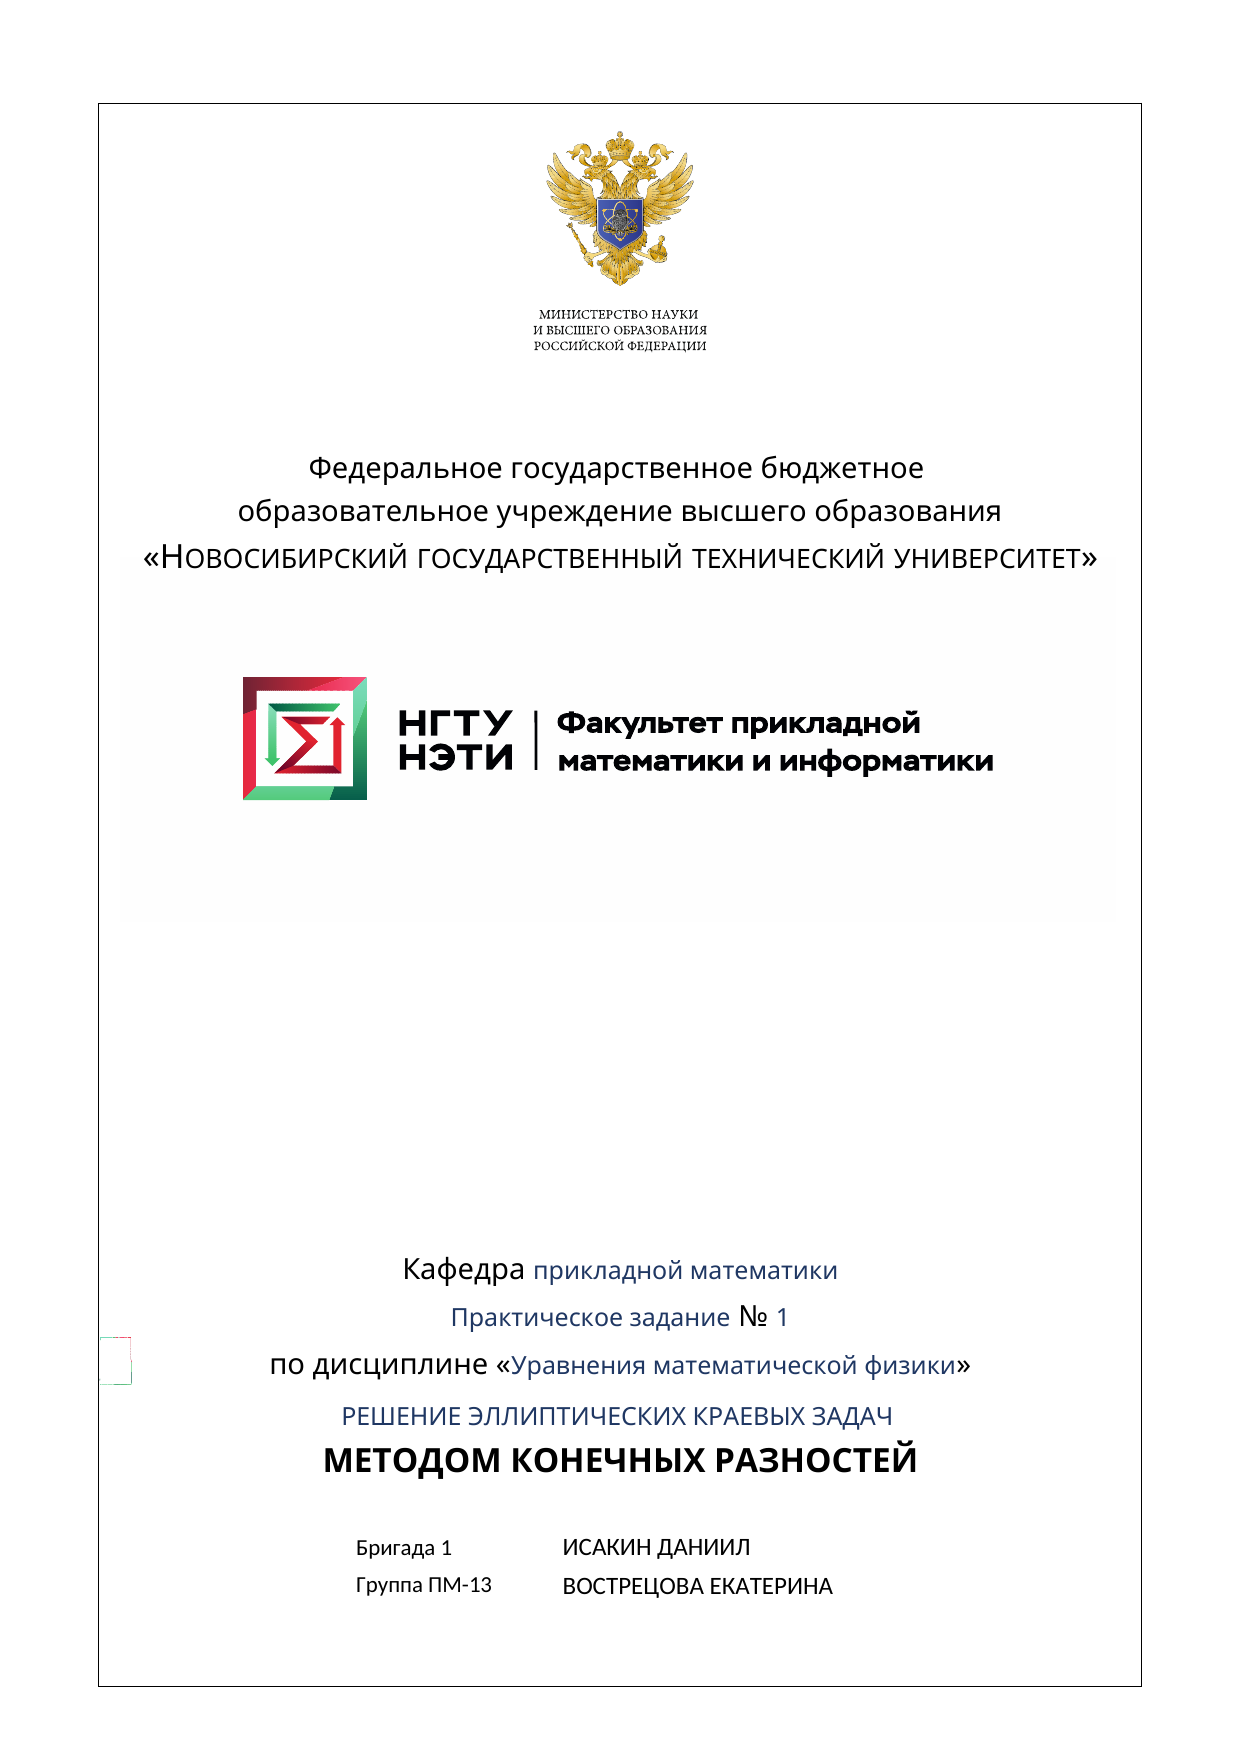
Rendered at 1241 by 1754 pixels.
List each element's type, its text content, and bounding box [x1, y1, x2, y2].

table_cell Федеральное государственное бюджетное образовательное учреждение высшего образования «Новосибирский государственный технический университет» [104, 443, 1137, 922]
table_cell [104, 922, 1137, 1242]
table_cell Группа ПМ-13 [356, 1571, 562, 1618]
table_cell по дисциплине «Уравнения математической физики» [131, 1337, 1137, 1384]
table_cell [104, 1493, 1137, 1523]
table_cell Бригада 1 [356, 1523, 562, 1571]
table_cell РЕШЕНИЕ ЭЛЛИПТИЧЕСКИХ КРАЕВЫХ ЗАДАЧ МЕТОДОМ КОНЕЧНЫХ РАЗНОСТЕЙ [104, 1384, 1137, 1493]
table_cell Кафедра прикладной математики [104, 1243, 1137, 1290]
table_header [104, 118, 1137, 443]
table_cell Практическое задание № 1 [104, 1290, 1137, 1337]
table_cell [104, 1338, 131, 1384]
table_cell Исакин Даниил [563, 1523, 1137, 1571]
table_cell Вострецова екатерина [563, 1571, 1137, 1618]
table_cell [104, 1523, 356, 1618]
